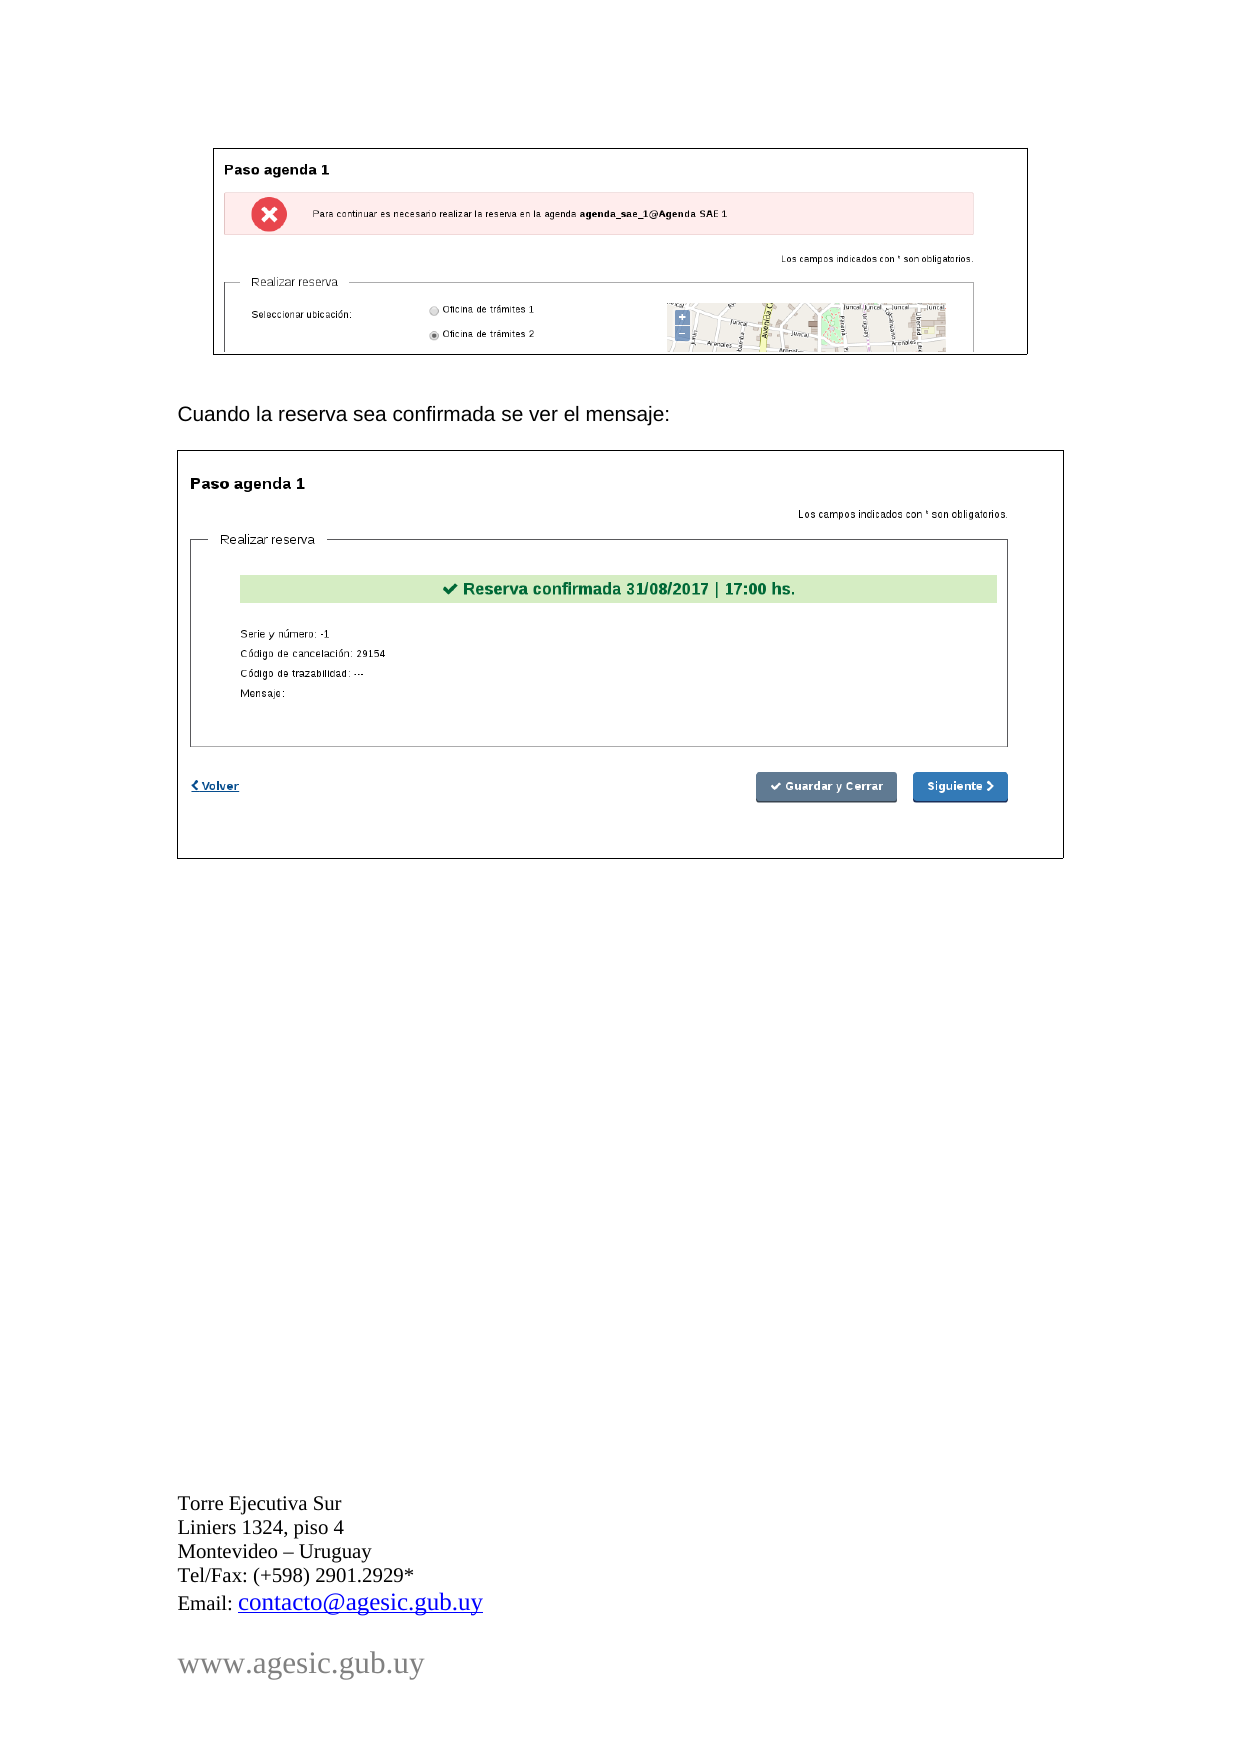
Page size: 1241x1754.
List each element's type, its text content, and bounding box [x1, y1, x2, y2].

picture [216, 150, 1025, 352]
picture [180, 453, 1060, 855]
text Cuando la reserva sea confirmada se ver el mensaje: [177, 402, 1063, 426]
